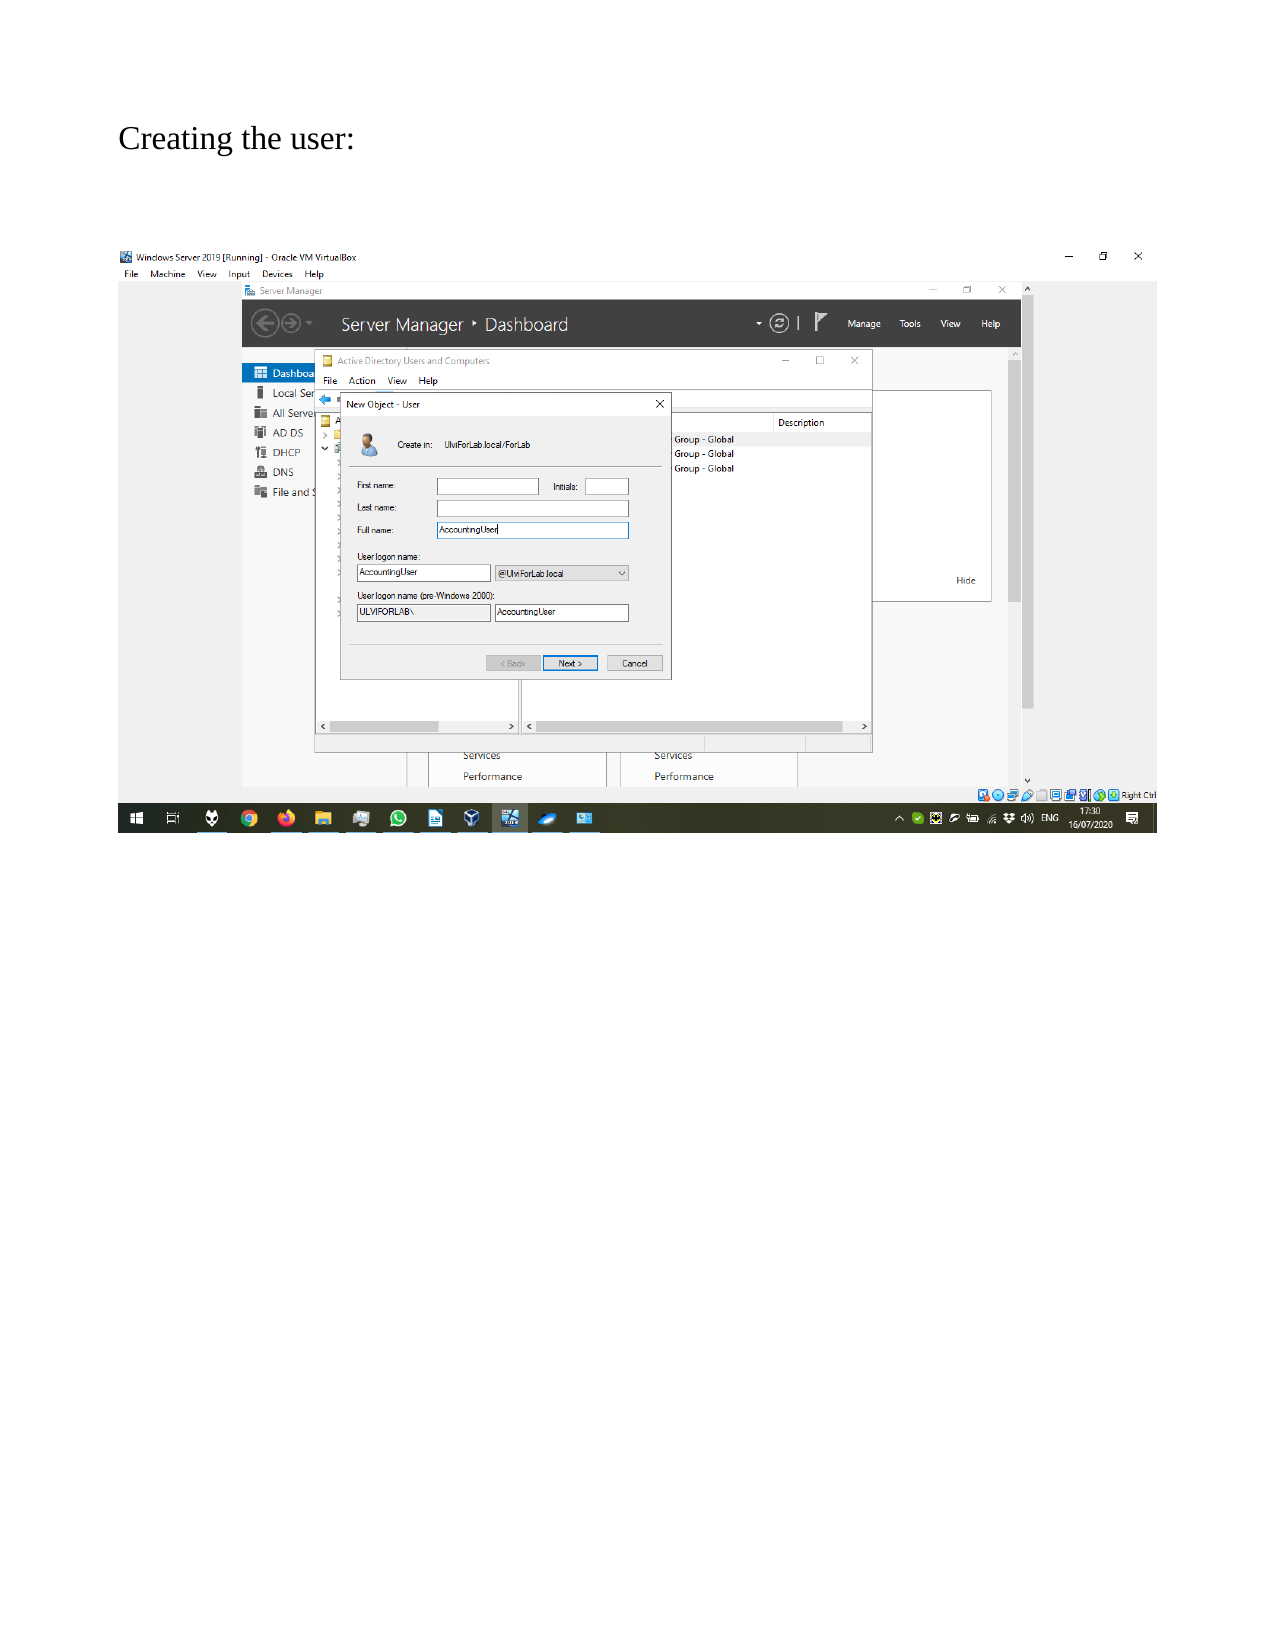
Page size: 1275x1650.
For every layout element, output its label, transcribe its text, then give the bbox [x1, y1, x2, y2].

picture [118, 248, 1157, 833]
text Creating the user: [118, 118, 1157, 156]
